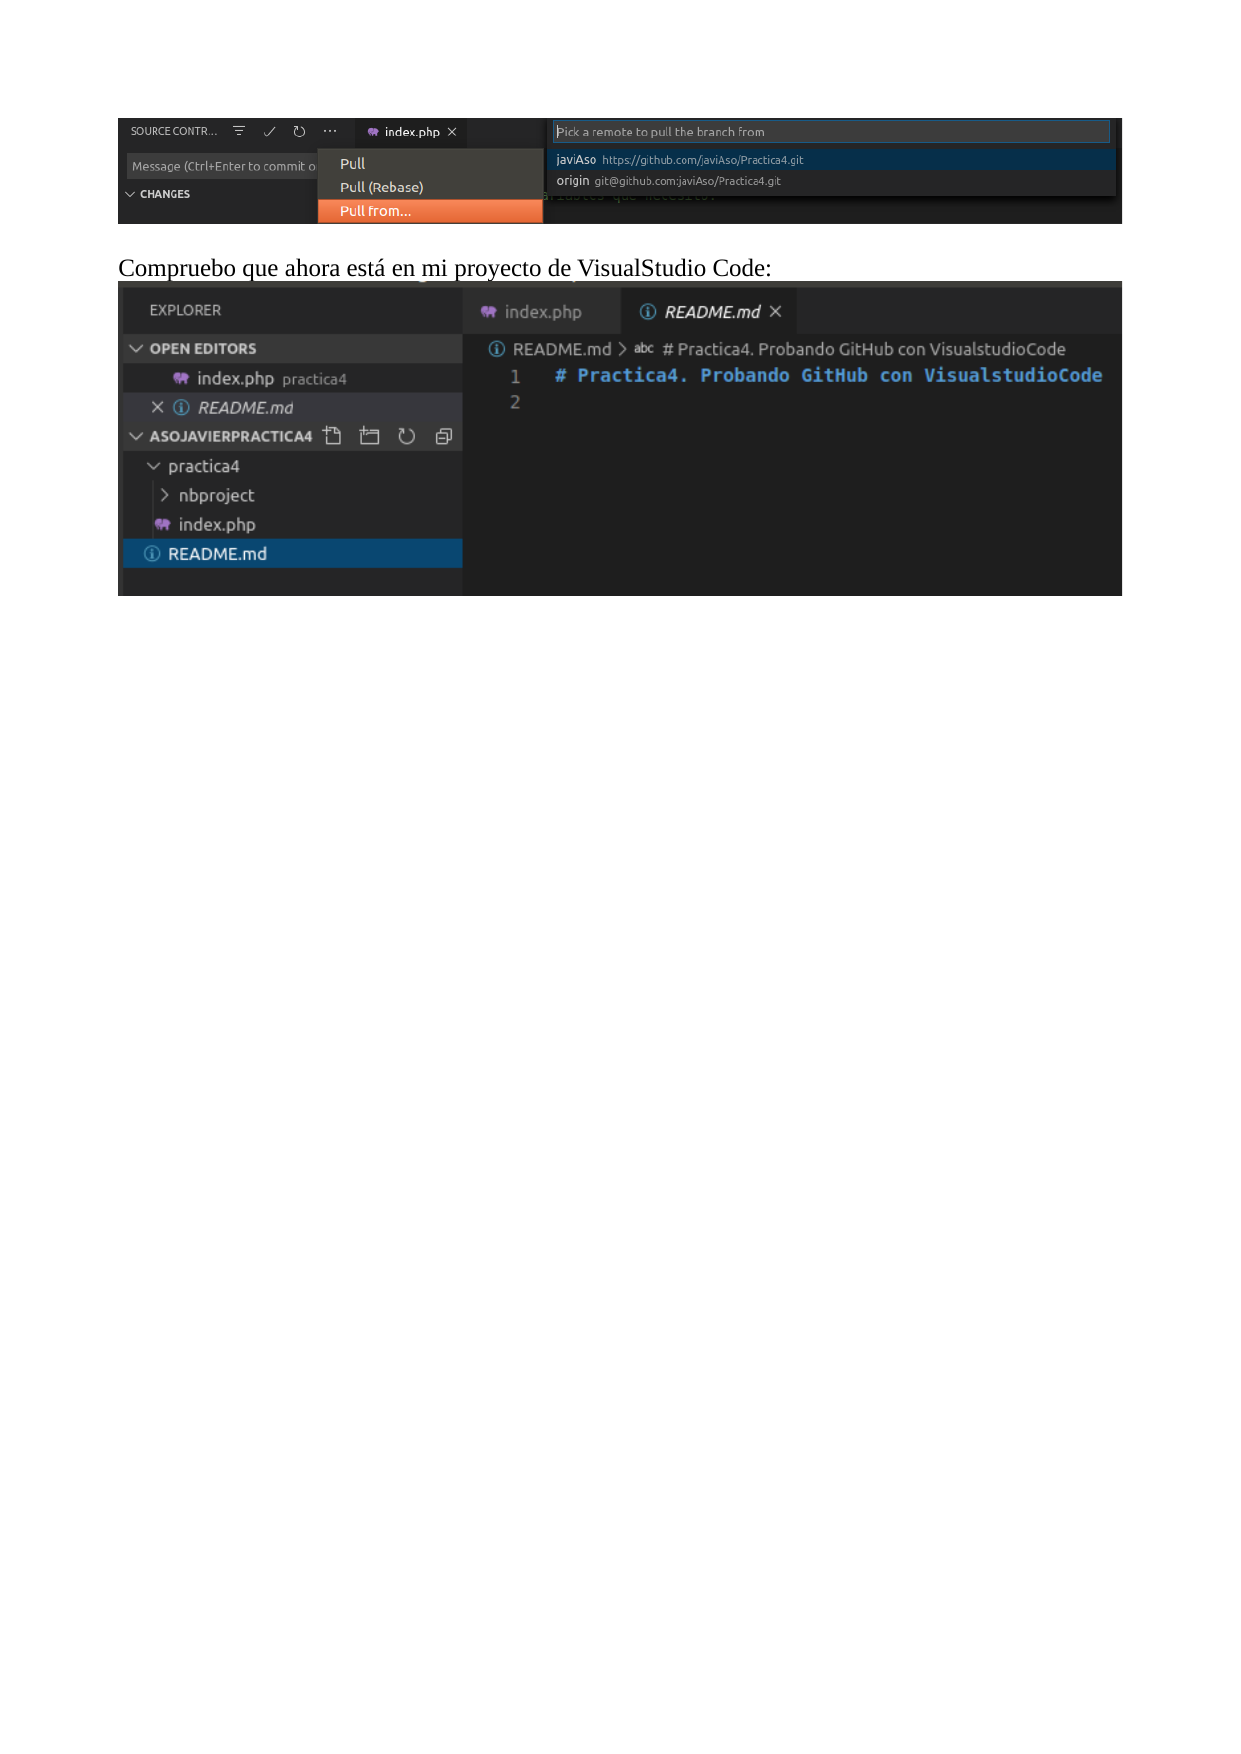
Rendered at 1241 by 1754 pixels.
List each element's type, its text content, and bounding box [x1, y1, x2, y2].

text Compruebo que ahora está en mi proyecto de VisualStudio Code: [118, 253, 1122, 281]
picture [118, 281, 1123, 596]
picture [118, 118, 1123, 224]
